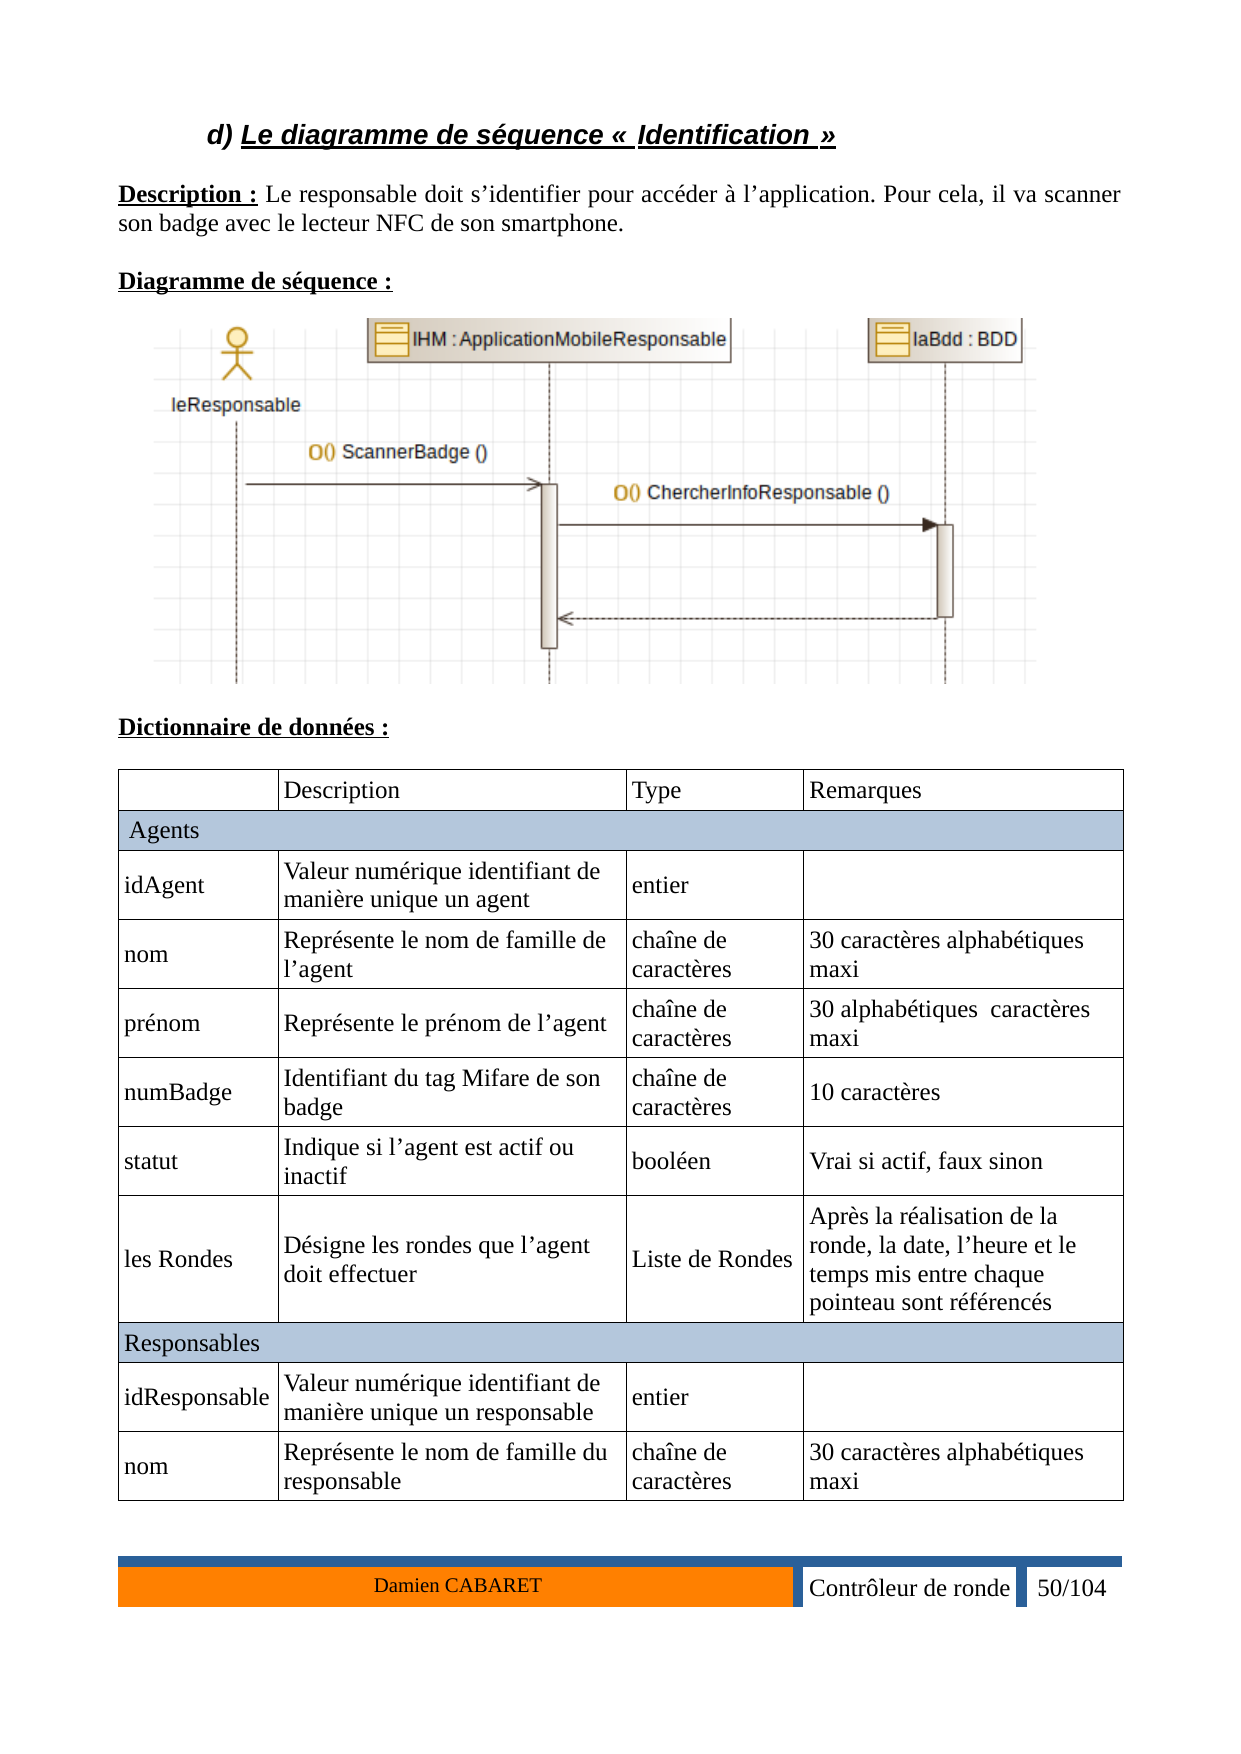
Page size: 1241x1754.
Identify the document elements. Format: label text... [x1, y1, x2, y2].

table_cell Vrai si actif, faux sinon [804, 1127, 1123, 1195]
table_cell chaîne de caractères [627, 1432, 803, 1500]
table_cell idAgent [119, 851, 278, 919]
text Diagramme de séquence : [118, 266, 1122, 294]
table_cell Représente le prénom de l’agent [279, 989, 626, 1057]
table_cell nom [119, 1432, 278, 1500]
table_cell Agents [119, 811, 1123, 850]
table_cell Après la réalisation de la ronde, la date, l’heure et le temps mis entre chaque pointeau sont référencés [804, 1196, 1123, 1322]
table_header [119, 770, 278, 810]
table_header Description [279, 770, 626, 810]
table_cell Représente le nom de famille du responsable [279, 1432, 626, 1500]
table_cell nom [119, 920, 278, 988]
table_cell entier [627, 851, 803, 919]
table_cell numBadge [119, 1058, 278, 1126]
text Dictionnaire de données : [118, 712, 1122, 741]
table_cell Liste de Rondes [627, 1196, 803, 1322]
table_cell [804, 1363, 1123, 1431]
subtitle Le diagramme de séquence « Identification » [118, 118, 1122, 150]
table_cell Valeur numérique identifiant de manière unique un responsable [279, 1363, 626, 1431]
table_cell Indique si l’agent est actif ou inactif [279, 1127, 626, 1195]
table_cell entier [627, 1363, 803, 1431]
table_cell prénom [119, 989, 278, 1057]
table_cell chaîne de caractères [627, 920, 803, 988]
table_cell Valeur numérique identifiant de manière unique un agent [279, 851, 626, 919]
table_header Remarques [804, 770, 1123, 810]
table_cell idResponsable [119, 1363, 278, 1431]
table_cell 30 caractères alphabétiques maxi [804, 920, 1123, 988]
table_cell 30 alphabétiques caractères maxi [804, 989, 1123, 1057]
table_cell [804, 851, 1123, 919]
table_cell Responsables [119, 1323, 1123, 1362]
table_header Type [627, 770, 803, 810]
table_cell Identifiant du tag Mifare de son badge [279, 1058, 626, 1126]
table_cell 30 caractères alphabétiques maxi [804, 1432, 1123, 1500]
table_cell chaîne de caractères [627, 989, 803, 1057]
text Description : Le responsable doit s’identifier pour accéder à l’application. Pour cela, il va scanner son badge avec le lecteur NFC de son smartphone. [118, 179, 1122, 237]
table_cell chaîne de caractères [627, 1058, 803, 1126]
picture [153, 318, 1037, 684]
table_cell Désigne les rondes que l’agent doit effectuer [279, 1196, 626, 1322]
table_cell statut [119, 1127, 278, 1195]
table_cell les Rondes [119, 1196, 278, 1322]
table_cell Représente le nom de famille de l’agent [279, 920, 626, 988]
table_cell 10 caractères [804, 1058, 1123, 1126]
table_cell booléen [627, 1127, 803, 1195]
